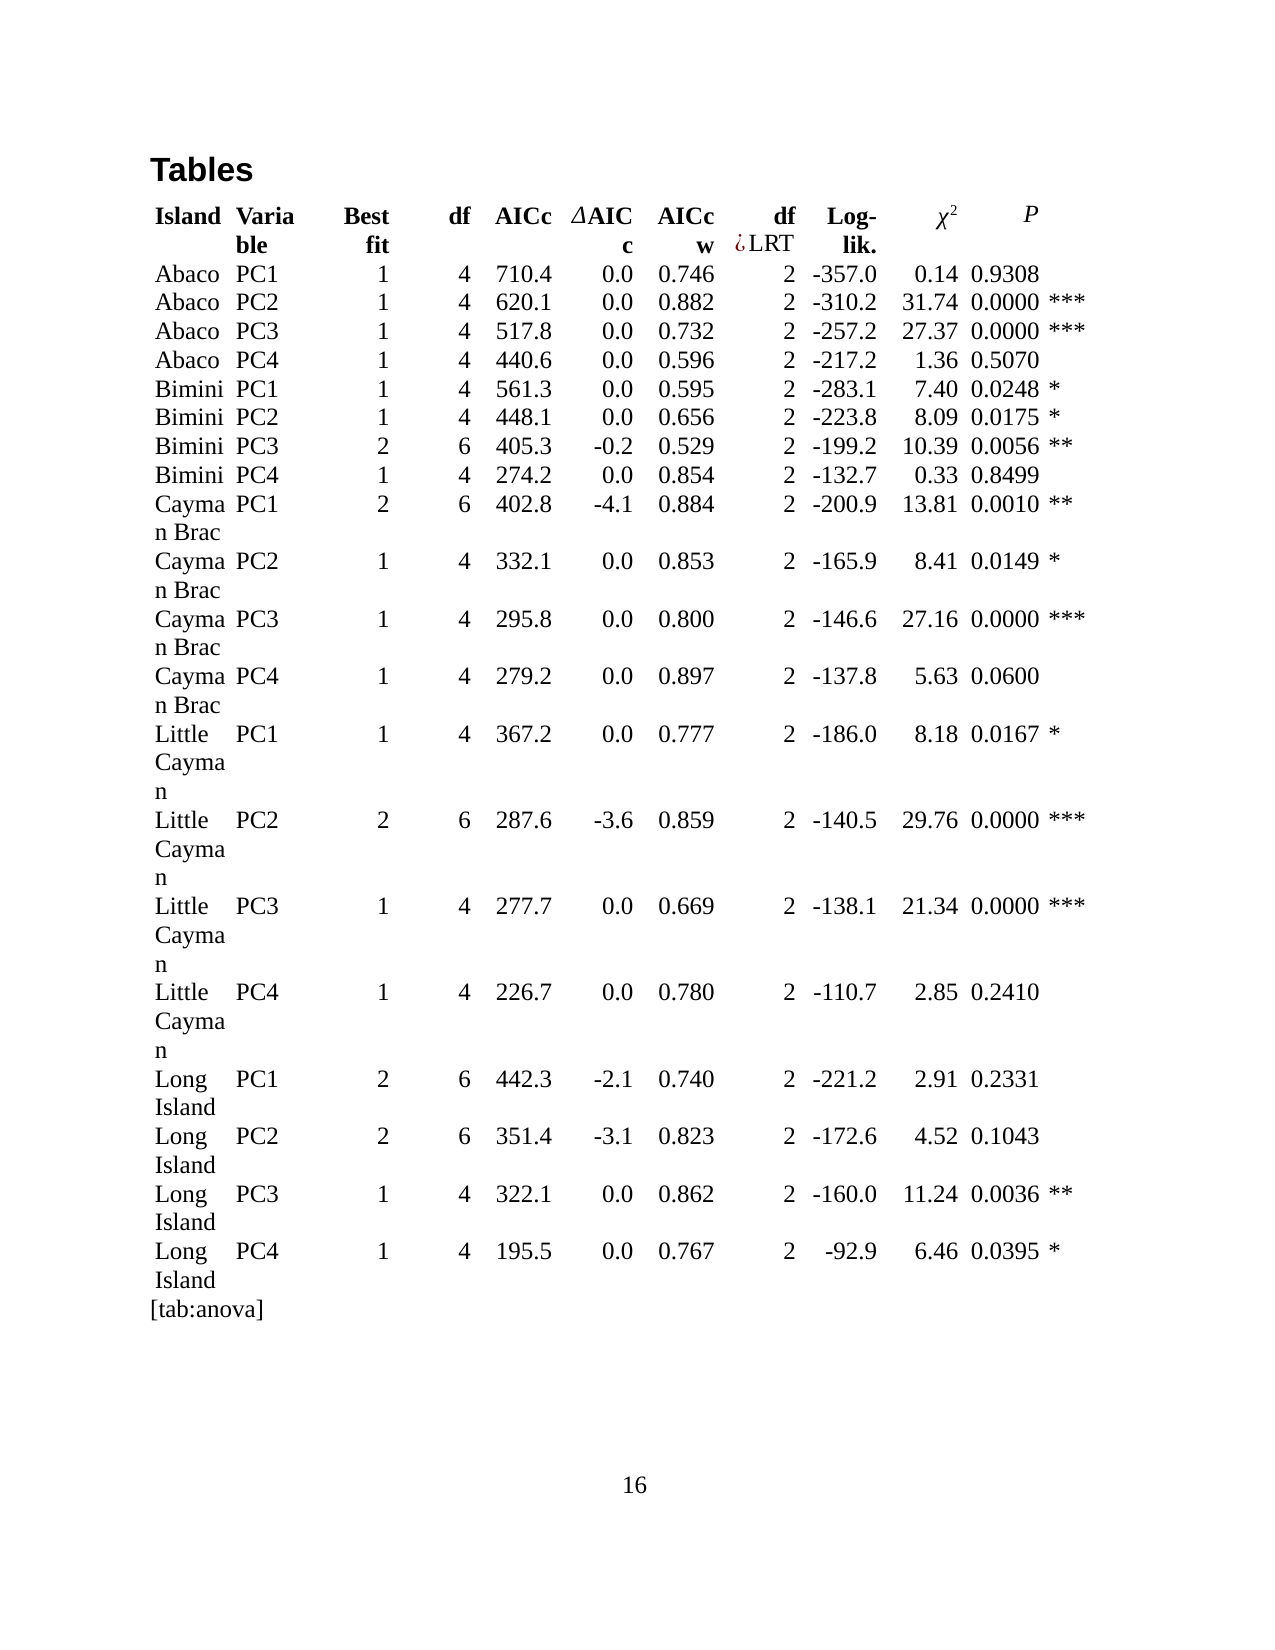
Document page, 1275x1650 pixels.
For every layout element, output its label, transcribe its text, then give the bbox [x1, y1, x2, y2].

table_cell 1 [313, 1179, 394, 1236]
table_cell 6 [394, 1064, 475, 1121]
table_cell 0.0000 [963, 891, 1044, 977]
table_cell 0.1043 [963, 1121, 1044, 1179]
table_cell 2 [719, 719, 800, 805]
table_cell 405.3 [475, 431, 556, 460]
table_cell 4 [394, 374, 475, 402]
table_cell 0.0 [556, 661, 637, 719]
table_cell 2 [313, 805, 394, 891]
table_cell Little Cayman [150, 978, 231, 1064]
table_header [963, 201, 1044, 259]
table_cell Bimini [150, 460, 231, 489]
table_cell 0.823 [638, 1121, 719, 1179]
table_cell 0.596 [638, 345, 719, 374]
table_cell PC2 [231, 403, 312, 431]
table_cell 6 [394, 805, 475, 891]
table_cell 517.8 [475, 316, 556, 345]
table_cell Little Cayman [150, 719, 231, 805]
table_cell PC3 [231, 891, 312, 977]
table_cell Cayman Brac [150, 489, 231, 546]
table_cell 0.862 [638, 1179, 719, 1236]
table_header Best fit [313, 201, 394, 259]
table_cell 226.7 [475, 978, 556, 1064]
table_cell 0.0 [556, 719, 637, 805]
table_cell 6 [394, 1121, 475, 1179]
table_header AICc [475, 201, 556, 259]
table_cell PC2 [231, 288, 312, 316]
table_cell Bimini [150, 374, 231, 402]
table_cell Long Island [150, 1236, 231, 1294]
table_cell 2.91 [881, 1064, 962, 1121]
table_cell -132.7 [800, 460, 881, 489]
table_cell 0.0 [556, 891, 637, 977]
table_cell 0.0 [556, 1236, 637, 1294]
table_cell Abaco [150, 345, 231, 374]
table_cell 4 [394, 661, 475, 719]
table_cell PC2 [231, 805, 312, 891]
table_cell -221.2 [800, 1064, 881, 1121]
table_cell 8.18 [881, 719, 962, 805]
table_cell 620.1 [475, 288, 556, 316]
table_header Island [150, 201, 231, 259]
table_cell -199.2 [800, 431, 881, 460]
table_cell Long Island [150, 1121, 231, 1179]
table_cell 0.780 [638, 978, 719, 1064]
table_cell 195.5 [475, 1236, 556, 1294]
table_header AICc [556, 201, 637, 259]
table_cell 4 [394, 288, 475, 316]
table_cell 1 [313, 259, 394, 287]
table_cell -140.5 [800, 805, 881, 891]
table_header [1044, 201, 1125, 259]
table_cell 7.40 [881, 374, 962, 402]
table_cell 0.0010 [963, 489, 1044, 546]
table_cell 1.36 [881, 345, 962, 374]
table_cell Cayman Brac [150, 546, 231, 604]
table_cell 0.0175 [963, 403, 1044, 431]
table_cell 0.854 [638, 460, 719, 489]
table_cell 2 [313, 489, 394, 546]
table_cell * [1044, 403, 1125, 431]
table_cell 1 [313, 546, 394, 604]
table_cell 29.76 [881, 805, 962, 891]
table_cell 0.0248 [963, 374, 1044, 402]
table_cell 0.2410 [963, 978, 1044, 1064]
table_cell [1044, 1121, 1125, 1179]
table_cell 31.74 [881, 288, 962, 316]
table_cell PC4 [231, 460, 312, 489]
table_cell -283.1 [800, 374, 881, 402]
table_cell -217.2 [800, 345, 881, 374]
table_cell 0.0056 [963, 431, 1044, 460]
table_cell PC4 [231, 661, 312, 719]
table_cell -357.0 [800, 259, 881, 287]
table_cell 4 [394, 978, 475, 1064]
table_cell 6 [394, 431, 475, 460]
table_cell *** [1044, 805, 1125, 891]
table_cell 0.8499 [963, 460, 1044, 489]
table_cell 1 [313, 403, 394, 431]
table_cell Long Island [150, 1064, 231, 1121]
table_cell 2 [313, 431, 394, 460]
table_cell 0.0 [556, 604, 637, 661]
table_cell 0.2331 [963, 1064, 1044, 1121]
table_cell 0.0149 [963, 546, 1044, 604]
table_cell 2 [719, 403, 800, 431]
table_cell [1044, 1064, 1125, 1121]
table_cell 0.0600 [963, 661, 1044, 719]
table_cell -3.6 [556, 805, 637, 891]
table_cell 4 [394, 1236, 475, 1294]
table_cell Long Island [150, 1179, 231, 1236]
table_cell -223.8 [800, 403, 881, 431]
table_cell Abaco [150, 259, 231, 287]
table_cell -310.2 [800, 288, 881, 316]
table_cell 4 [394, 604, 475, 661]
text [tab:anova] [150, 1294, 1125, 1322]
table_cell 1 [313, 316, 394, 345]
table_cell 2 [719, 316, 800, 345]
table_cell Bimini [150, 403, 231, 431]
table_cell 0.0 [556, 374, 637, 402]
table_cell 2 [719, 891, 800, 977]
table_cell *** [1044, 288, 1125, 316]
table_cell 0.777 [638, 719, 719, 805]
table_cell 10.39 [881, 431, 962, 460]
table_cell 2 [313, 1064, 394, 1121]
table_cell 0.0 [556, 403, 637, 431]
table_cell 0.595 [638, 374, 719, 402]
table_cell 0.669 [638, 891, 719, 977]
table_cell 0.0 [556, 460, 637, 489]
table_cell [1044, 259, 1125, 287]
table_cell 0.884 [638, 489, 719, 546]
table_cell -186.0 [800, 719, 881, 805]
table_cell 13.81 [881, 489, 962, 546]
table_cell 0.732 [638, 316, 719, 345]
table_cell 1 [313, 604, 394, 661]
table_cell 0.853 [638, 546, 719, 604]
table_cell 27.16 [881, 604, 962, 661]
table_cell PC3 [231, 431, 312, 460]
table_cell PC1 [231, 489, 312, 546]
table_cell 0.897 [638, 661, 719, 719]
table_cell ** [1044, 431, 1125, 460]
table_cell 6 [394, 489, 475, 546]
table_cell 0.0000 [963, 604, 1044, 661]
table_header Variable [231, 201, 312, 259]
table_cell 2 [719, 1064, 800, 1121]
table_cell *** [1044, 316, 1125, 345]
table_header [881, 201, 962, 259]
table_cell -200.9 [800, 489, 881, 546]
table_cell 0.0 [556, 259, 637, 287]
table_cell 0.33 [881, 460, 962, 489]
table_cell 2 [719, 661, 800, 719]
table_cell -4.1 [556, 489, 637, 546]
table_cell * [1044, 1236, 1125, 1294]
table_cell 2 [719, 431, 800, 460]
table_cell 2 [719, 546, 800, 604]
table_cell 0.859 [638, 805, 719, 891]
table_cell PC1 [231, 719, 312, 805]
table_cell Little Cayman [150, 805, 231, 891]
table_cell 4 [394, 345, 475, 374]
table_cell 4 [394, 546, 475, 604]
table_cell Little Cayman [150, 891, 231, 977]
table_cell 1 [313, 891, 394, 977]
table_cell 440.6 [475, 345, 556, 374]
table_cell Cayman Brac [150, 604, 231, 661]
table_cell -165.9 [800, 546, 881, 604]
table_cell -0.2 [556, 431, 637, 460]
table_cell 710.4 [475, 259, 556, 287]
table_cell 0.0 [556, 288, 637, 316]
table_cell 1 [313, 288, 394, 316]
table_cell [1044, 661, 1125, 719]
table_cell 1 [313, 719, 394, 805]
table_cell 0.0036 [963, 1179, 1044, 1236]
table_cell 351.4 [475, 1121, 556, 1179]
table_cell 0.529 [638, 431, 719, 460]
table_cell 8.09 [881, 403, 962, 431]
table_cell 2 [719, 288, 800, 316]
subtitle Tables [150, 150, 1125, 189]
table_cell 0.656 [638, 403, 719, 431]
table_cell * [1044, 374, 1125, 402]
table_cell 1 [313, 978, 394, 1064]
table_cell -2.1 [556, 1064, 637, 1121]
table_cell -92.9 [800, 1236, 881, 1294]
table_cell Abaco [150, 316, 231, 345]
table_cell * [1044, 719, 1125, 805]
table_cell 2 [719, 805, 800, 891]
table_cell 0.0000 [963, 288, 1044, 316]
table_cell 1 [313, 460, 394, 489]
table_cell 2 [719, 604, 800, 661]
table_cell -257.2 [800, 316, 881, 345]
table_cell 27.37 [881, 316, 962, 345]
table_cell 0.0 [556, 345, 637, 374]
table_cell -172.6 [800, 1121, 881, 1179]
table_cell 287.6 [475, 805, 556, 891]
table_cell 402.8 [475, 489, 556, 546]
table_cell [1044, 345, 1125, 374]
table_cell *** [1044, 891, 1125, 977]
table_cell ** [1044, 1179, 1125, 1236]
table_cell 2 [719, 374, 800, 402]
table_cell 295.8 [475, 604, 556, 661]
table_cell 0.746 [638, 259, 719, 287]
table_cell 4 [394, 1179, 475, 1236]
table_cell -146.6 [800, 604, 881, 661]
table_cell 0.5070 [963, 345, 1044, 374]
table_cell 4 [394, 316, 475, 345]
table_cell 367.2 [475, 719, 556, 805]
table_cell 277.7 [475, 891, 556, 977]
table_cell 11.24 [881, 1179, 962, 1236]
table_cell 4 [394, 891, 475, 977]
table_cell 0.14 [881, 259, 962, 287]
table_cell 0.882 [638, 288, 719, 316]
table_cell 274.2 [475, 460, 556, 489]
table_cell 6.46 [881, 1236, 962, 1294]
table_cell 2 [719, 1179, 800, 1236]
table_cell PC1 [231, 1064, 312, 1121]
table_cell 2 [719, 345, 800, 374]
table_cell 0.0 [556, 546, 637, 604]
table_header AICcw [638, 201, 719, 259]
table_cell 442.3 [475, 1064, 556, 1121]
table_cell -137.8 [800, 661, 881, 719]
table_cell 279.2 [475, 661, 556, 719]
table_cell 0.0395 [963, 1236, 1044, 1294]
table_cell Cayman Brac [150, 661, 231, 719]
table_cell 8.41 [881, 546, 962, 604]
table_cell PC4 [231, 978, 312, 1064]
table_cell PC4 [231, 1236, 312, 1294]
table_cell *** [1044, 604, 1125, 661]
table_cell [1044, 460, 1125, 489]
table_cell PC4 [231, 345, 312, 374]
table_cell 332.1 [475, 546, 556, 604]
table_cell PC1 [231, 374, 312, 402]
table_cell 2 [719, 259, 800, 287]
table_cell -160.0 [800, 1179, 881, 1236]
table_cell PC2 [231, 546, 312, 604]
table_cell 1 [313, 1236, 394, 1294]
table_cell 4 [394, 259, 475, 287]
table_cell 0.9308 [963, 259, 1044, 287]
table_header Log-lik. [800, 201, 881, 259]
table_cell [1044, 978, 1125, 1064]
table_cell 0.0000 [963, 316, 1044, 345]
table_cell -138.1 [800, 891, 881, 977]
table_cell 21.34 [881, 891, 962, 977]
table_cell 322.1 [475, 1179, 556, 1236]
table_cell 2 [313, 1121, 394, 1179]
table_cell 4 [394, 460, 475, 489]
table_cell -110.7 [800, 978, 881, 1064]
table_cell 2 [719, 489, 800, 546]
table_cell PC1 [231, 259, 312, 287]
table_cell 2 [719, 1236, 800, 1294]
table_cell 561.3 [475, 374, 556, 402]
table_header df [394, 201, 475, 259]
table_cell PC2 [231, 1121, 312, 1179]
table_cell -3.1 [556, 1121, 637, 1179]
table_cell 0.0 [556, 316, 637, 345]
table_cell 0.0 [556, 1179, 637, 1236]
table_cell 4 [394, 403, 475, 431]
table_cell 0.767 [638, 1236, 719, 1294]
table_cell PC3 [231, 1179, 312, 1236]
table_cell Bimini [150, 431, 231, 460]
table_cell 0.0167 [963, 719, 1044, 805]
table_cell PC3 [231, 316, 312, 345]
table_cell 4 [394, 719, 475, 805]
table_cell 4.52 [881, 1121, 962, 1179]
table_cell 0.740 [638, 1064, 719, 1121]
table_cell 0.800 [638, 604, 719, 661]
table_cell 2.85 [881, 978, 962, 1064]
table_cell 1 [313, 345, 394, 374]
table_cell PC3 [231, 604, 312, 661]
table_cell 5.63 [881, 661, 962, 719]
table_cell 2 [719, 460, 800, 489]
table_cell 0.0 [556, 978, 637, 1064]
table_cell Abaco [150, 288, 231, 316]
table_header df [719, 201, 800, 259]
table_cell 448.1 [475, 403, 556, 431]
table_cell ** [1044, 489, 1125, 546]
table_cell 1 [313, 661, 394, 719]
table_cell 0.0000 [963, 805, 1044, 891]
table_cell 2 [719, 1121, 800, 1179]
table_cell 2 [719, 978, 800, 1064]
table_cell * [1044, 546, 1125, 604]
table_cell 1 [313, 374, 394, 402]
